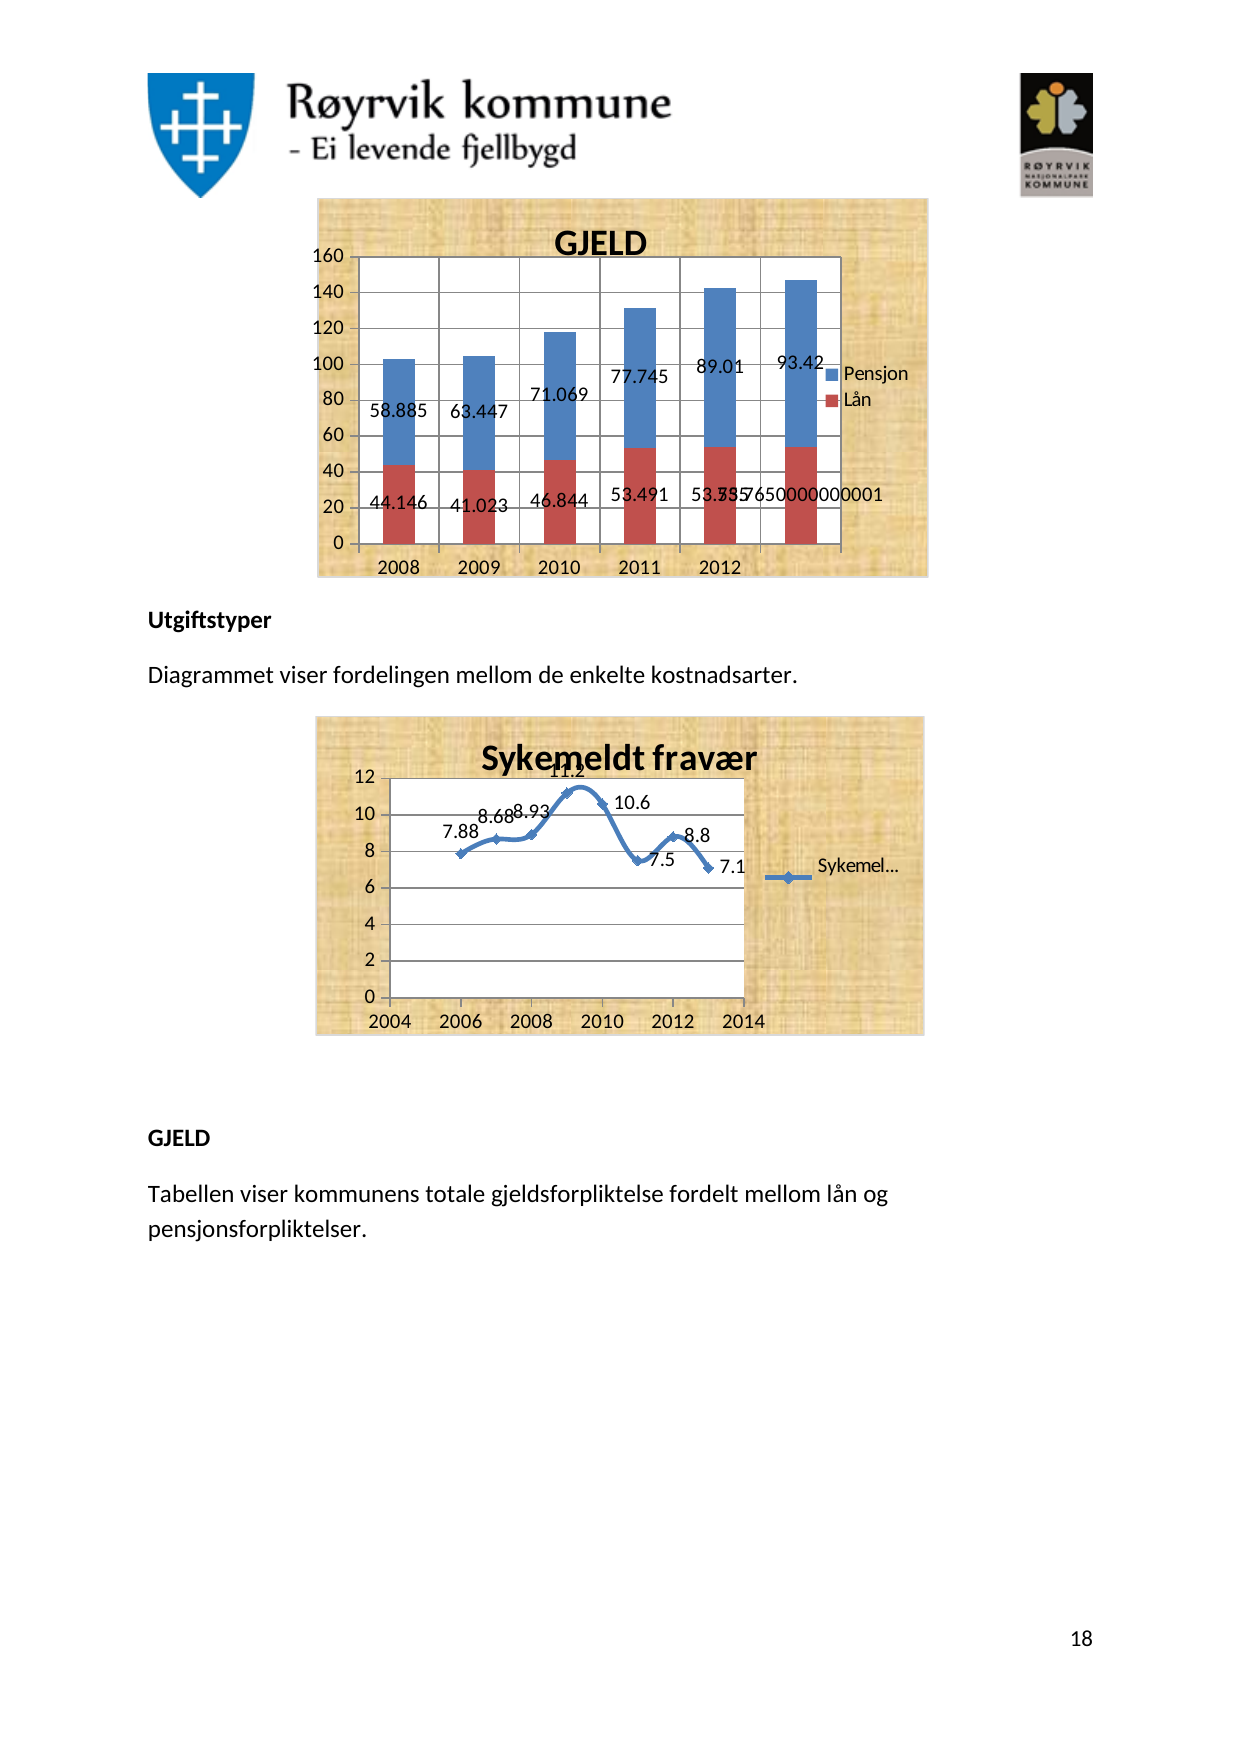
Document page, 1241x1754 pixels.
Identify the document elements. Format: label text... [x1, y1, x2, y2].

text Utgiftstyper [148, 604, 1093, 634]
text Diagrammet viser fordelingen mellom de enkelte kostnadsarter. [148, 660, 1093, 690]
text GJELD [148, 1123, 1093, 1153]
text Tabellen viser kommunens totale gjeldsforpliktelse fordelt mellom lån og pensjonsforpliktelser. [148, 1178, 1093, 1244]
picture [147, 73, 1093, 198]
